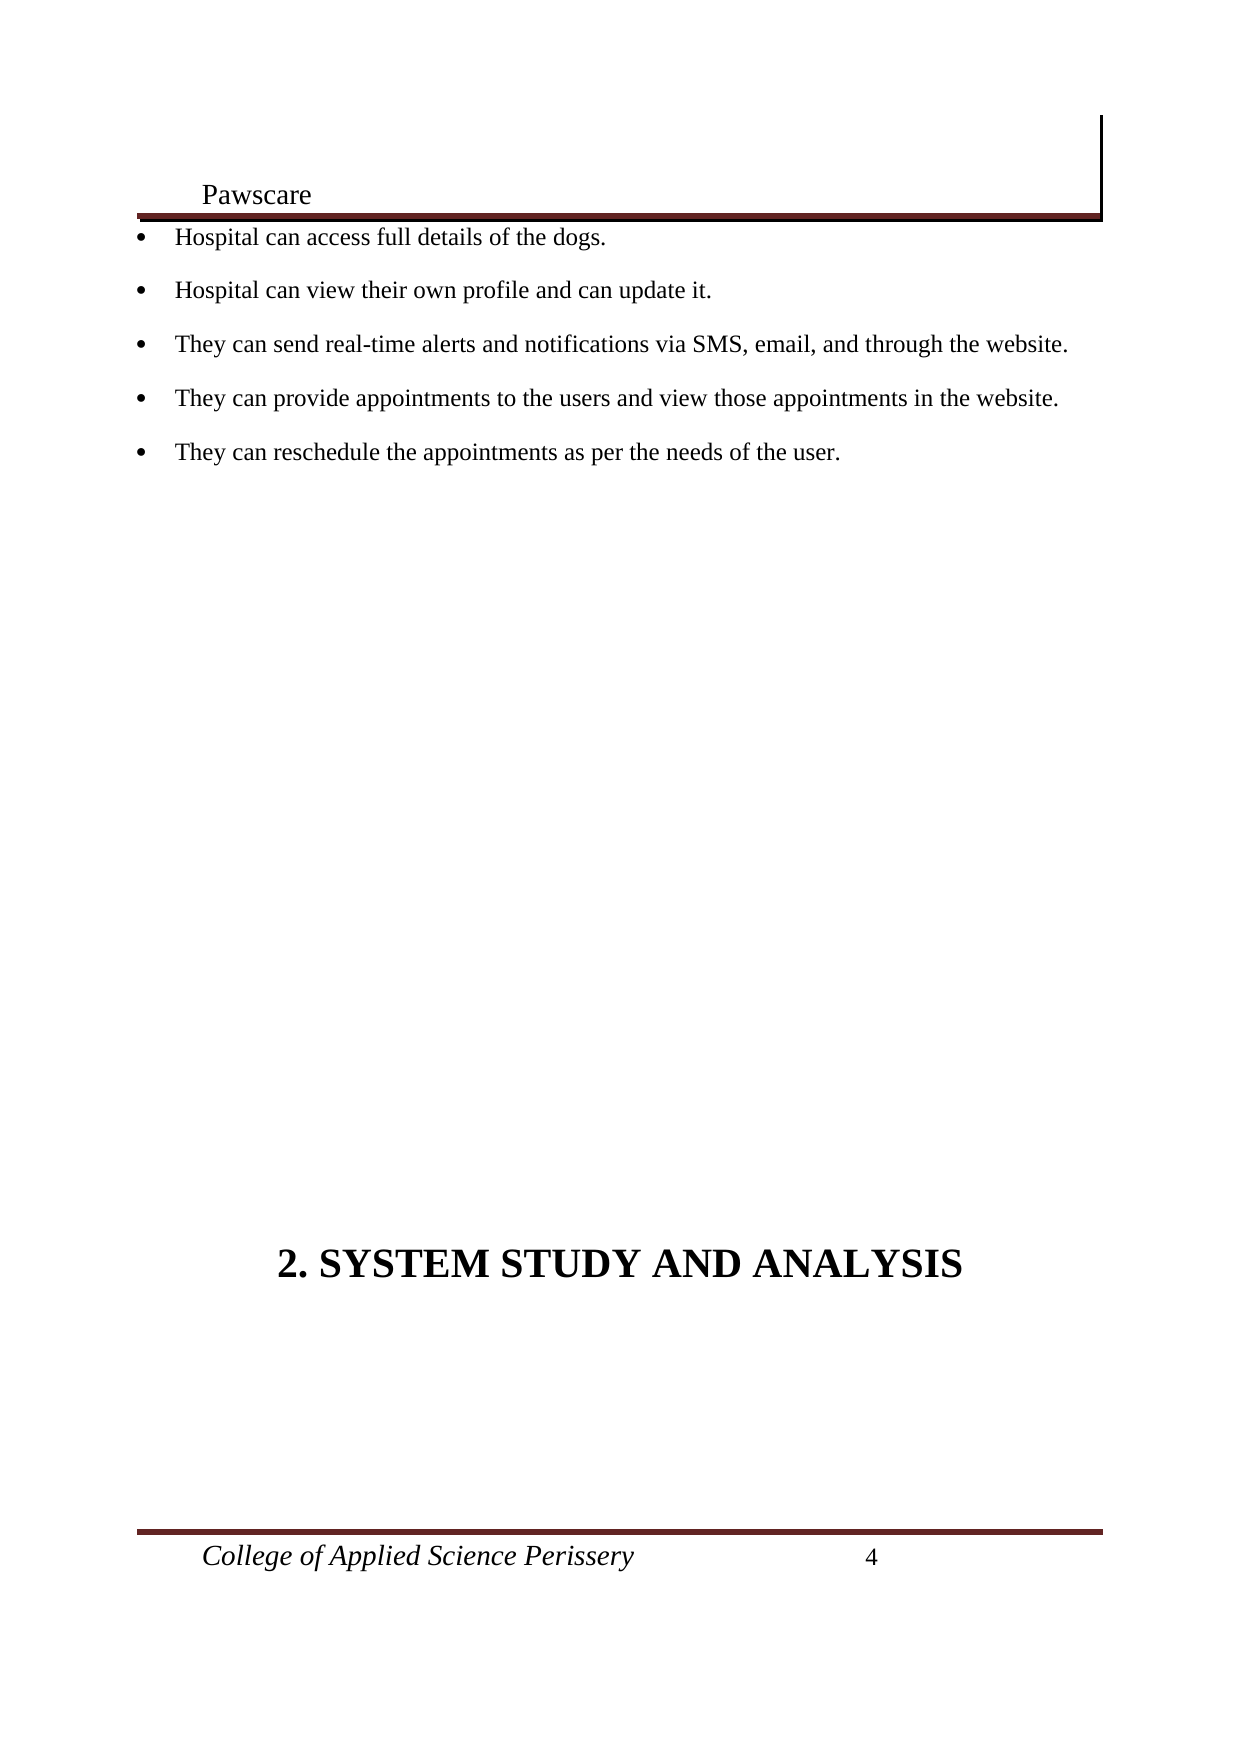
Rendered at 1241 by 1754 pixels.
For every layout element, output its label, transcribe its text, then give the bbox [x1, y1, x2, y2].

list They can send real-time alerts and notifications via SMS, email, and through the website. [137, 329, 1103, 358]
list Hospital can access full details of the dogs. [137, 222, 1103, 251]
list They can reschedule the appointments as per the needs of the user. [137, 437, 1103, 466]
list They can provide appointments to the users and view those appointments in the website. [137, 383, 1103, 412]
list Hospital can view their own profile and can update it. [137, 276, 1103, 304]
text 2. SYSTEM STUDY AND ANALYSIS [137, 1238, 1103, 1286]
